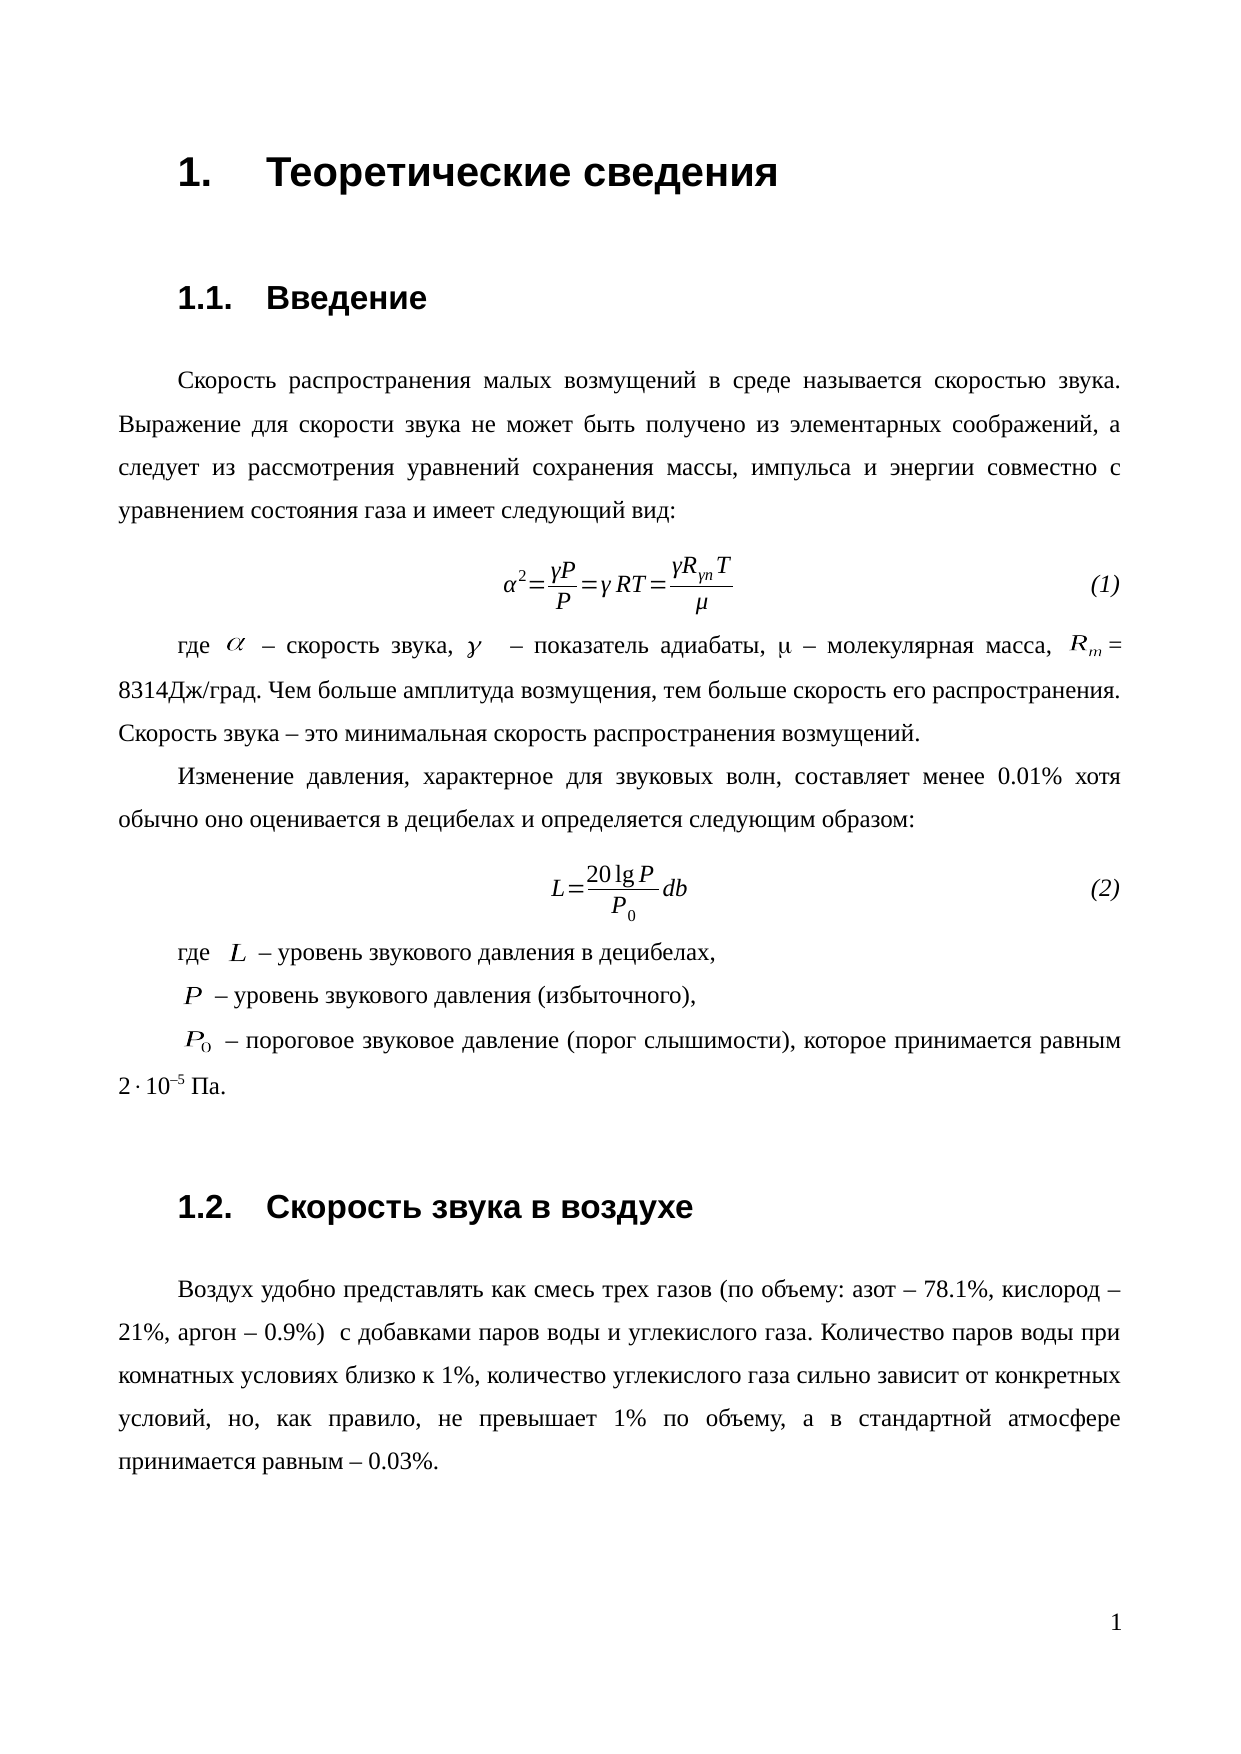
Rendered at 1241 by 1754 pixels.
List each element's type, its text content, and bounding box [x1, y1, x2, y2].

text где – уровень звукового давления в децибелах, [118, 937, 1122, 966]
text (1) [118, 551, 1122, 615]
subtitle Скорость звука в воздухе [118, 1187, 1122, 1225]
subtitle Теоретические сведения [118, 148, 1122, 196]
text (2) [118, 860, 1122, 924]
text Скорость распространения малых возмущений в среде называется скоростью звука. Выражение для скорости звука не может быть получено из элементарных соображений, а следует из рассмотрения уравнений сохранения массы, импульса и энергии совместно с уравнением состояния газа и имеет следующий вид: [118, 366, 1122, 524]
text Изменение давления, характерное для звуковых волн, составляет менее 0.01% хотя обычно оно оценивается в децибелах и определяется следующим образом: [118, 761, 1122, 833]
text – уровень звукового давления (избыточного), [118, 980, 1122, 1009]
subtitle Введение [118, 278, 1122, 317]
text где – скорость звука,  – показатель адиабаты,  – молекулярная масса, = 8314Дж/град. Чем больше амплитуда возмущения, тем больше скорость его распространения. Скорость звука – это минимальная скорость распространения возмущений. [118, 627, 1122, 747]
text – пороговое звуковое давление (порог слышимости), которое принимается равным 210–5 Па. [118, 1023, 1122, 1100]
text Воздух удобно представлять как смесь трех газов (по объему: азот – 78.1%, кислород – 21%, аргон – 0.9%) с добавками паров воды и углекислого газа. Количество паров воды при комнатных условиях близко к 1%, количество углекислого газа сильно зависит от конкретных условий, но, как правило, не превышает 1% по объему, а в стандартной атмосфере принимается равным – 0.03%. [118, 1274, 1122, 1475]
